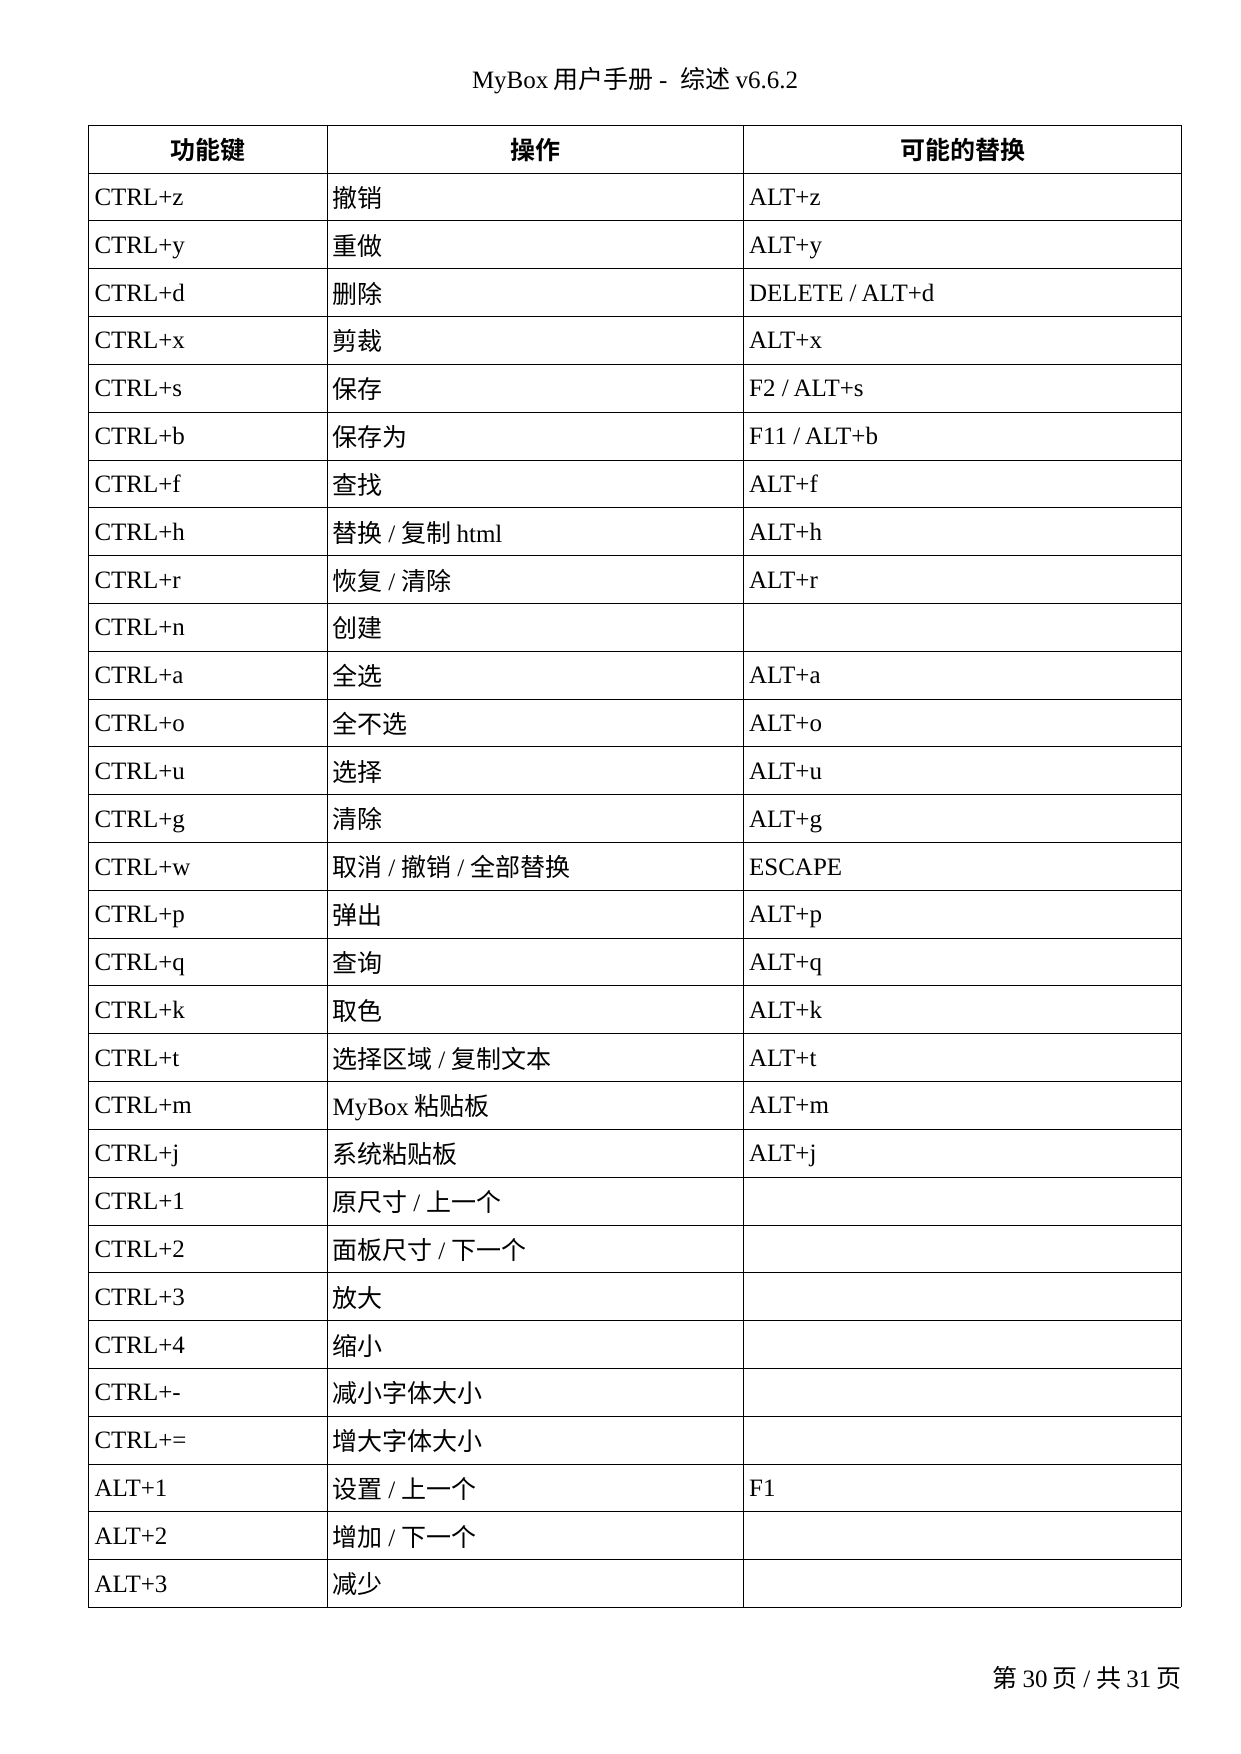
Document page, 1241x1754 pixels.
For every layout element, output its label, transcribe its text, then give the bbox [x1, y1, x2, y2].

table_cell [744, 1560, 1181, 1607]
table_cell CTRL+1 [89, 1178, 327, 1224]
table_cell [744, 604, 1181, 651]
table_cell 创建 [328, 604, 743, 651]
table_cell CTRL+n [89, 604, 327, 651]
table_cell 弹出 [328, 891, 743, 938]
table_cell CTRL+h [89, 508, 327, 555]
table_cell 恢复 / 清除 [328, 556, 743, 603]
table_cell 撤销 [328, 174, 743, 220]
table_cell 增大字体大小 [328, 1417, 743, 1463]
table_cell ALT+o [744, 700, 1181, 746]
table_cell ALT+u [744, 747, 1181, 794]
table_cell 查询 [328, 939, 743, 985]
table_cell 设置 / 上一个 [328, 1465, 743, 1511]
table_cell ALT+h [744, 508, 1181, 555]
table_cell CTRL+f [89, 461, 327, 507]
table_cell [744, 1273, 1181, 1320]
table_cell CTRL+b [89, 413, 327, 459]
table_header 操作 [328, 126, 743, 173]
table_cell DELETE / ALT+d [744, 269, 1181, 316]
table_cell 查找 [328, 461, 743, 507]
table_cell 面板尺寸 / 下一个 [328, 1226, 743, 1272]
table_cell 全选 [328, 652, 743, 698]
table_cell [744, 1178, 1181, 1224]
table_cell ALT+k [744, 986, 1181, 1033]
table_cell CTRL+m [89, 1082, 327, 1129]
table_cell ALT+q [744, 939, 1181, 985]
table_cell 缩小 [328, 1321, 743, 1368]
table_cell ESCAPE [744, 843, 1181, 890]
table_cell ALT+f [744, 461, 1181, 507]
table_cell CTRL+p [89, 891, 327, 938]
table_cell ALT+r [744, 556, 1181, 603]
table_cell 删除 [328, 269, 743, 316]
table_cell CTRL+a [89, 652, 327, 698]
table_cell CTRL+q [89, 939, 327, 985]
table_cell 替换 / 复制html [328, 508, 743, 555]
table_cell CTRL+u [89, 747, 327, 794]
table_cell MyBox粘贴板 [328, 1082, 743, 1129]
table_cell CTRL+= [89, 1417, 327, 1463]
table_header 功能键 [89, 126, 327, 173]
table_cell 取色 [328, 986, 743, 1033]
table_cell ALT+m [744, 1082, 1181, 1129]
table_cell 原尺寸 / 上一个 [328, 1178, 743, 1224]
table_cell CTRL+2 [89, 1226, 327, 1272]
table_cell CTRL+z [89, 174, 327, 220]
table_cell CTRL+k [89, 986, 327, 1033]
table_cell CTRL+4 [89, 1321, 327, 1368]
table_cell CTRL+3 [89, 1273, 327, 1320]
table_cell [744, 1512, 1181, 1559]
table_cell 减少 [328, 1560, 743, 1607]
table_cell 全不选 [328, 700, 743, 746]
table_cell 系统粘贴板 [328, 1130, 743, 1177]
table_header 可能的替换 [744, 126, 1181, 173]
table_cell CTRL+o [89, 700, 327, 746]
table_cell 清除 [328, 795, 743, 842]
table_cell ALT+y [744, 221, 1181, 268]
table_cell F1 [744, 1465, 1181, 1511]
table_cell 剪裁 [328, 317, 743, 364]
table_cell [744, 1417, 1181, 1463]
table_cell CTRL+g [89, 795, 327, 842]
table_cell [744, 1321, 1181, 1368]
table_cell ALT+3 [89, 1560, 327, 1607]
table_cell ALT+g [744, 795, 1181, 842]
table_cell CTRL+j [89, 1130, 327, 1177]
table_cell CTRL+- [89, 1369, 327, 1416]
table_cell ALT+p [744, 891, 1181, 938]
table_cell CTRL+t [89, 1034, 327, 1081]
table_cell 重做 [328, 221, 743, 268]
table_cell 选择区域 / 复制文本 [328, 1034, 743, 1081]
table_cell ALT+x [744, 317, 1181, 364]
table_cell CTRL+y [89, 221, 327, 268]
table_cell 放大 [328, 1273, 743, 1320]
table_cell F2 / ALT+s [744, 365, 1181, 412]
table_cell CTRL+d [89, 269, 327, 316]
table_cell ALT+t [744, 1034, 1181, 1081]
table_cell 减小字体大小 [328, 1369, 743, 1416]
table_cell F11 / ALT+b [744, 413, 1181, 459]
table_cell 保存 [328, 365, 743, 412]
table_cell CTRL+w [89, 843, 327, 890]
table_cell ALT+j [744, 1130, 1181, 1177]
table_cell ALT+2 [89, 1512, 327, 1559]
table_cell ALT+1 [89, 1465, 327, 1511]
table_cell 保存为 [328, 413, 743, 459]
table_cell CTRL+r [89, 556, 327, 603]
table_cell CTRL+x [89, 317, 327, 364]
table_cell ALT+z [744, 174, 1181, 220]
table_cell 选择 [328, 747, 743, 794]
table_cell [744, 1369, 1181, 1416]
table_cell CTRL+s [89, 365, 327, 412]
table_cell ALT+a [744, 652, 1181, 698]
table_cell [744, 1226, 1181, 1272]
table_cell 增加 / 下一个 [328, 1512, 743, 1559]
table_cell 取消 / 撤销 / 全部替换 [328, 843, 743, 890]
